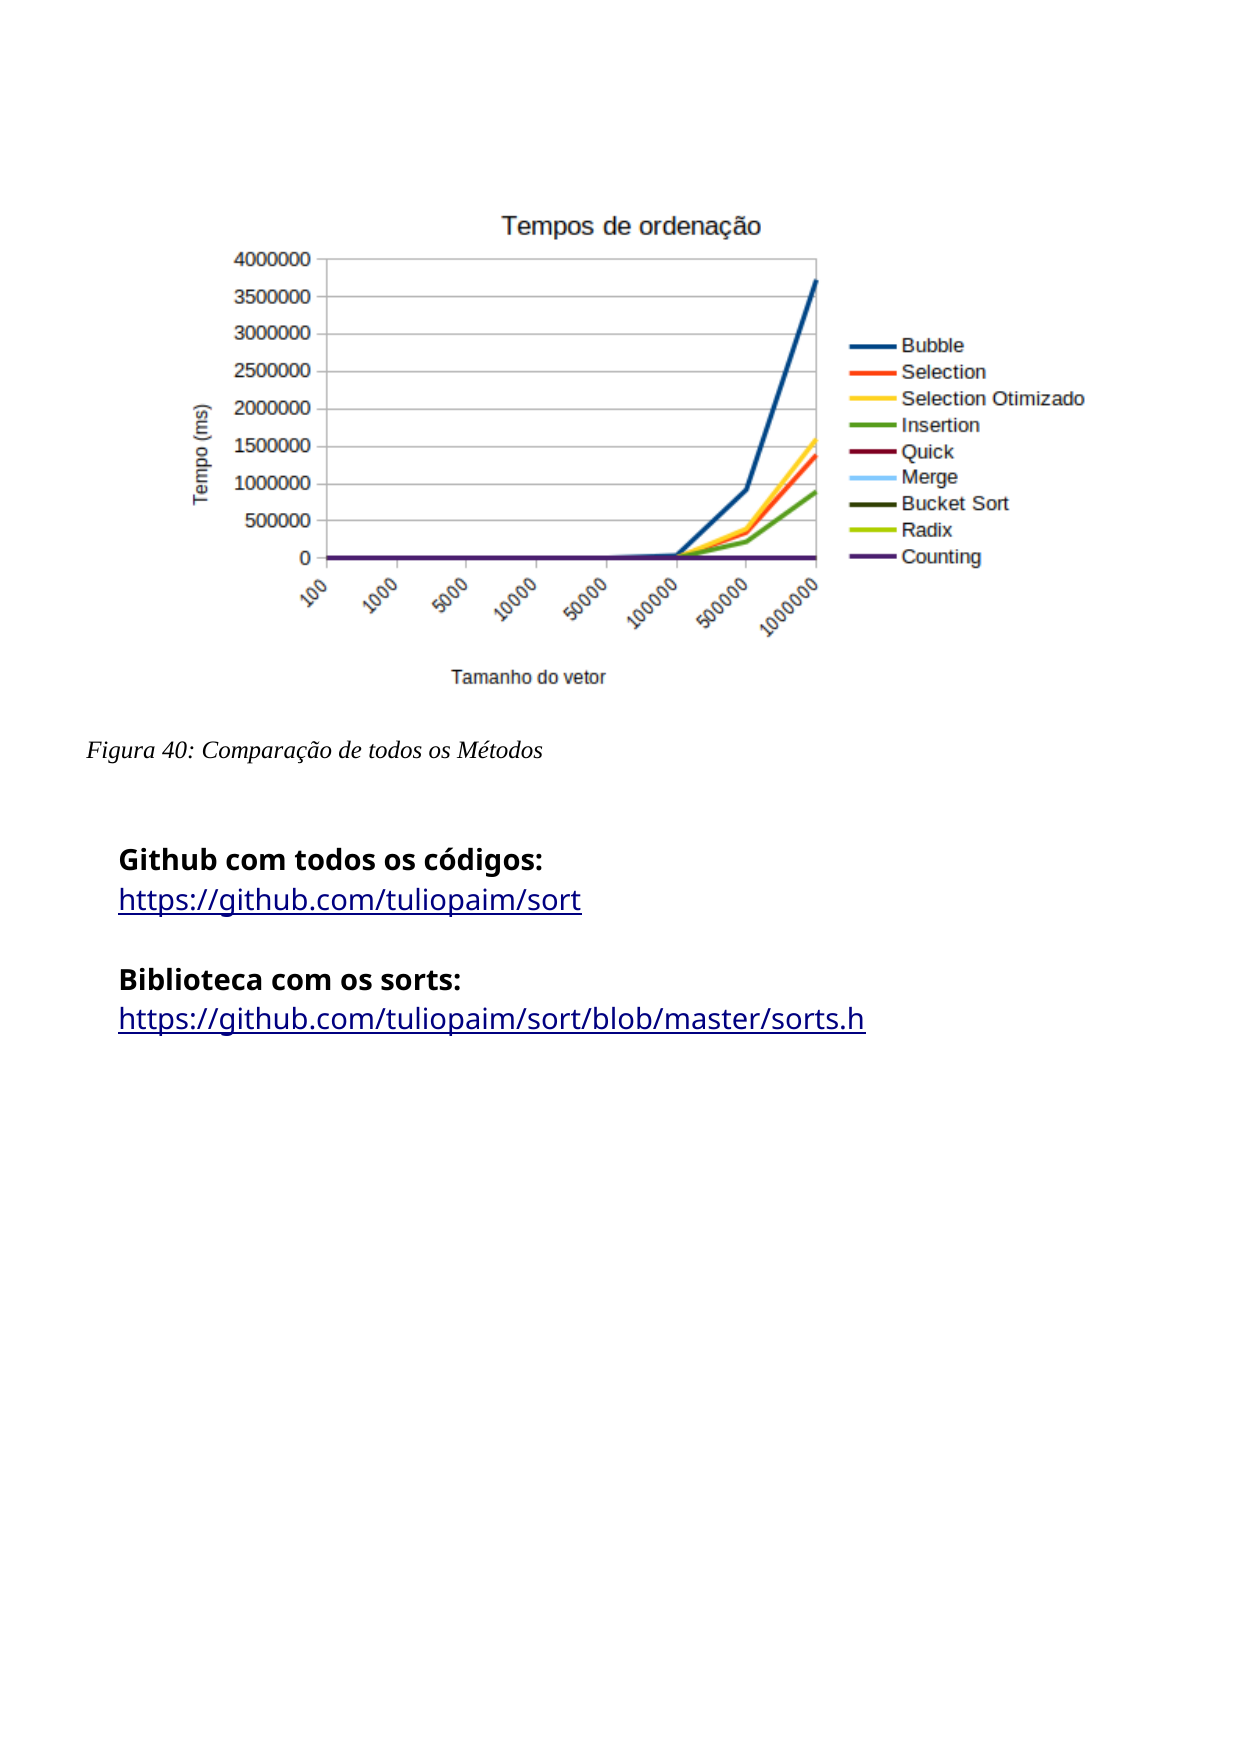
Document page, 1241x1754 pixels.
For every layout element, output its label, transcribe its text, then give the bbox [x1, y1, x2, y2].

picture [159, 185, 1105, 717]
text https://github.com/tuliopaim/sort [118, 879, 1122, 919]
text Figura 40: Comparação de todos os Métodos [86, 736, 1179, 764]
text Github com todos os códigos: [118, 840, 1122, 879]
text Biblioteca com os sorts: https://github.com/tuliopaim/sort/blob/master/sorts.h [118, 959, 1122, 1038]
